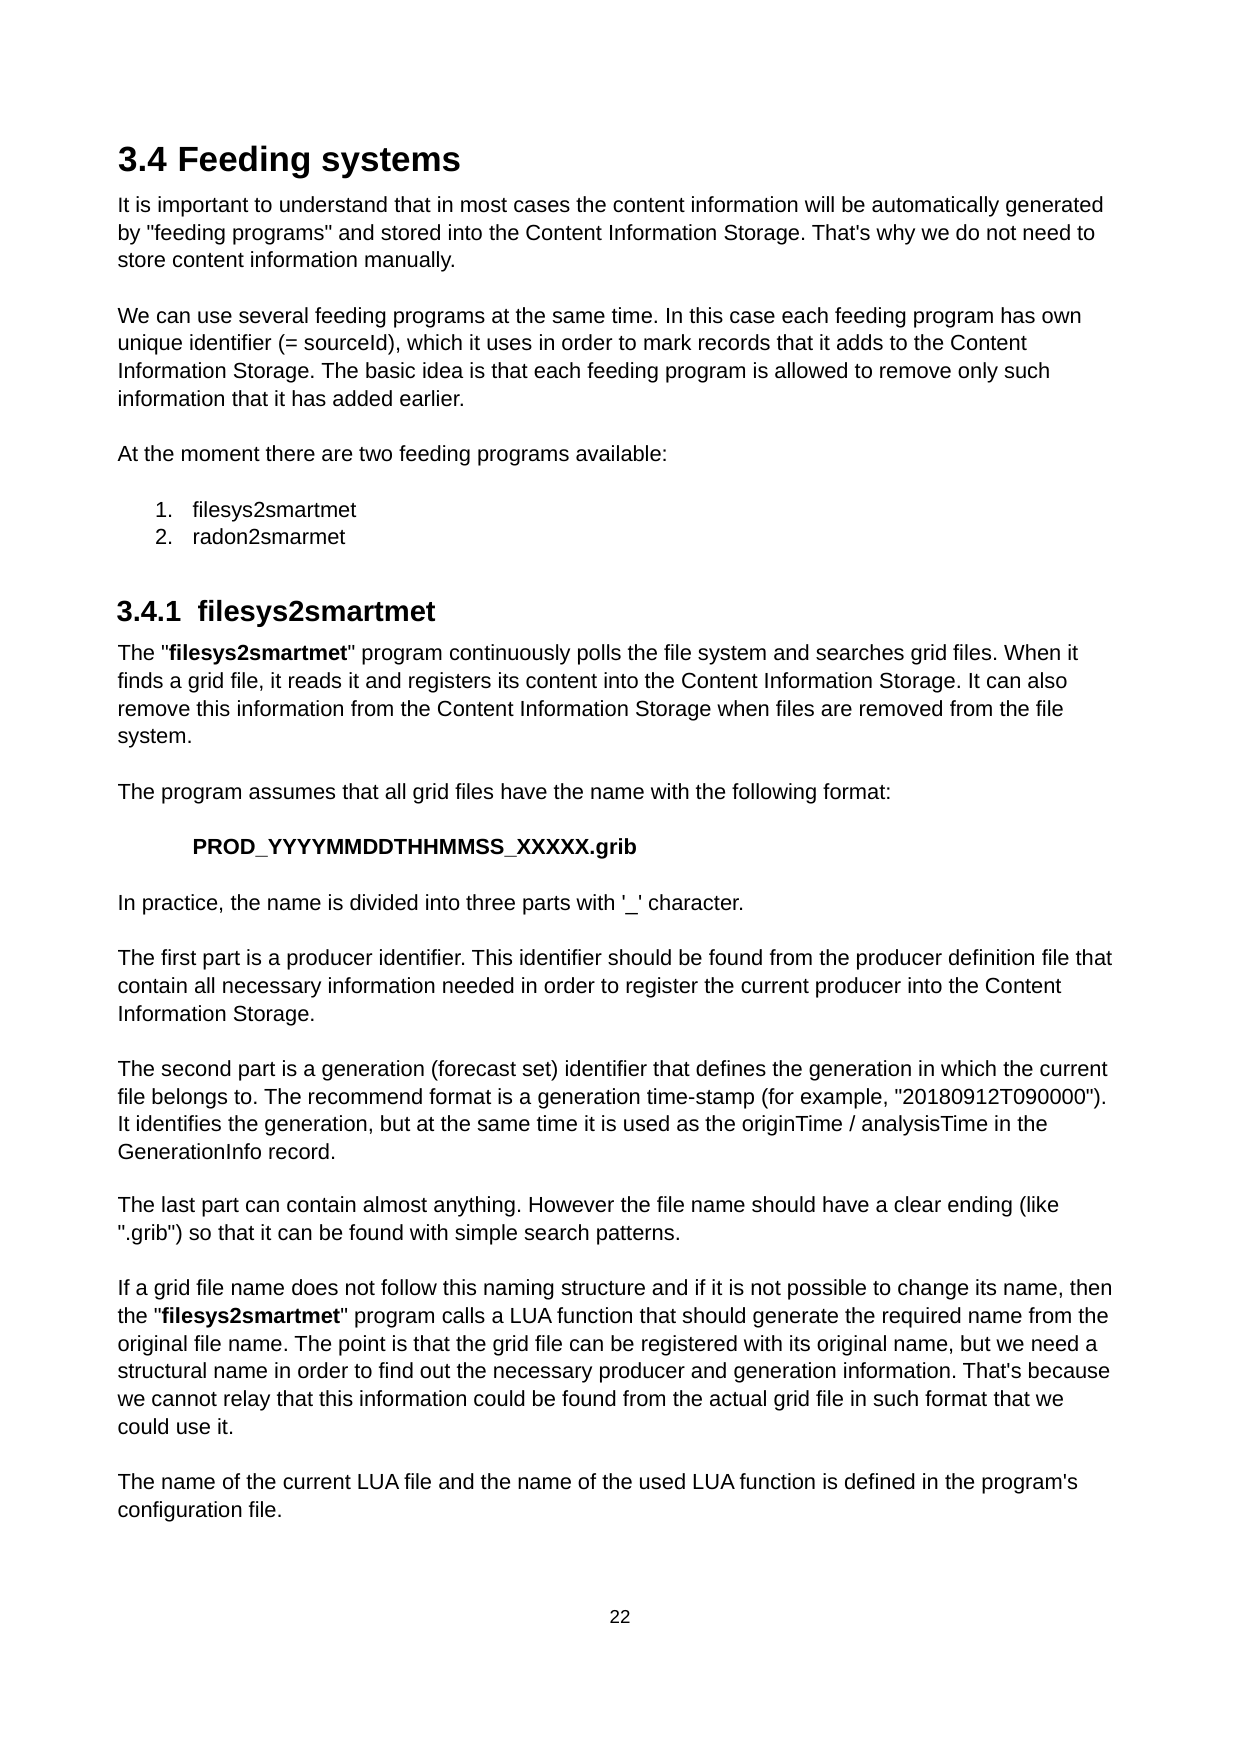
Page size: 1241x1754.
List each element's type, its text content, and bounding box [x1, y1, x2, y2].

text The name of the current LUA file and the name of the used LUA function is defined in the program's configuration file. [117, 1469, 1122, 1522]
text The program assumes that all grid files have the name with the following format: [117, 779, 1122, 804]
text In practice, the name is divided into three parts with '_' character. [117, 889, 1122, 915]
text If a grid file name does not follow this naming structure and if it is not possible to change its name, then the "filesys2smartmet" program calls a LUA function that should generate the required name from the original file name. The point is that the grid file can be registered with its original name, but we need a structural name in order to find out the necessary producer and generation information. That's because we cannot relay that this information could be found from the actual grid file in such format that we could use it. [117, 1275, 1122, 1439]
list radon2smarmet [155, 524, 1122, 549]
text It is important to understand that in most cases the content information will be automatically generated by "feeding programs" and stored into the Content Information Storage. That's why we do not need to store content information manually. [117, 192, 1122, 272]
text PROD_YYYYMMDDTHHMMSS_XXXXX.grib [117, 834, 1122, 859]
text The first part is a producer identifier. This identifier should be found from the producer definition file that contain all necessary information needed in order to register the current producer into the Content Information Storage. [117, 945, 1122, 1026]
text The second part is a generation (forecast set) identifier that defines the generation in which the current file belongs to. The recommend format is a generation time-stamp (for example, "20180912T090000"). It identifies the generation, but at the same time it is used as the originTime / analysisTime in the GenerationInfo record. [117, 1056, 1122, 1164]
text We can use several feeding programs at the same time. In this case each feeding program has own unique identifier (= sourceId), which it uses in order to mark records that it adds to the Content Information Storage. The basic idea is that each feeding program is allowed to remove only such information that it has added earlier. [117, 302, 1122, 411]
text At the moment there are two feeding programs available: [117, 441, 1122, 466]
text The last part can contain almost anything. However the file name should have a clear ending (like ".grib") so that it can be found with simple search patterns. [117, 1192, 1122, 1245]
subtitle filesys2smartmet [108, 594, 1122, 628]
list filesys2smartmet [155, 496, 1122, 522]
subtitle Feeding systems [108, 139, 1122, 179]
text The "filesys2smartmet" program continuously polls the file system and searches grid files. When it finds a grid file, it reads it and registers its content into the Content Information Storage. It can also remove this information from the Content Information Storage when files are removed from the file system. [117, 640, 1122, 748]
